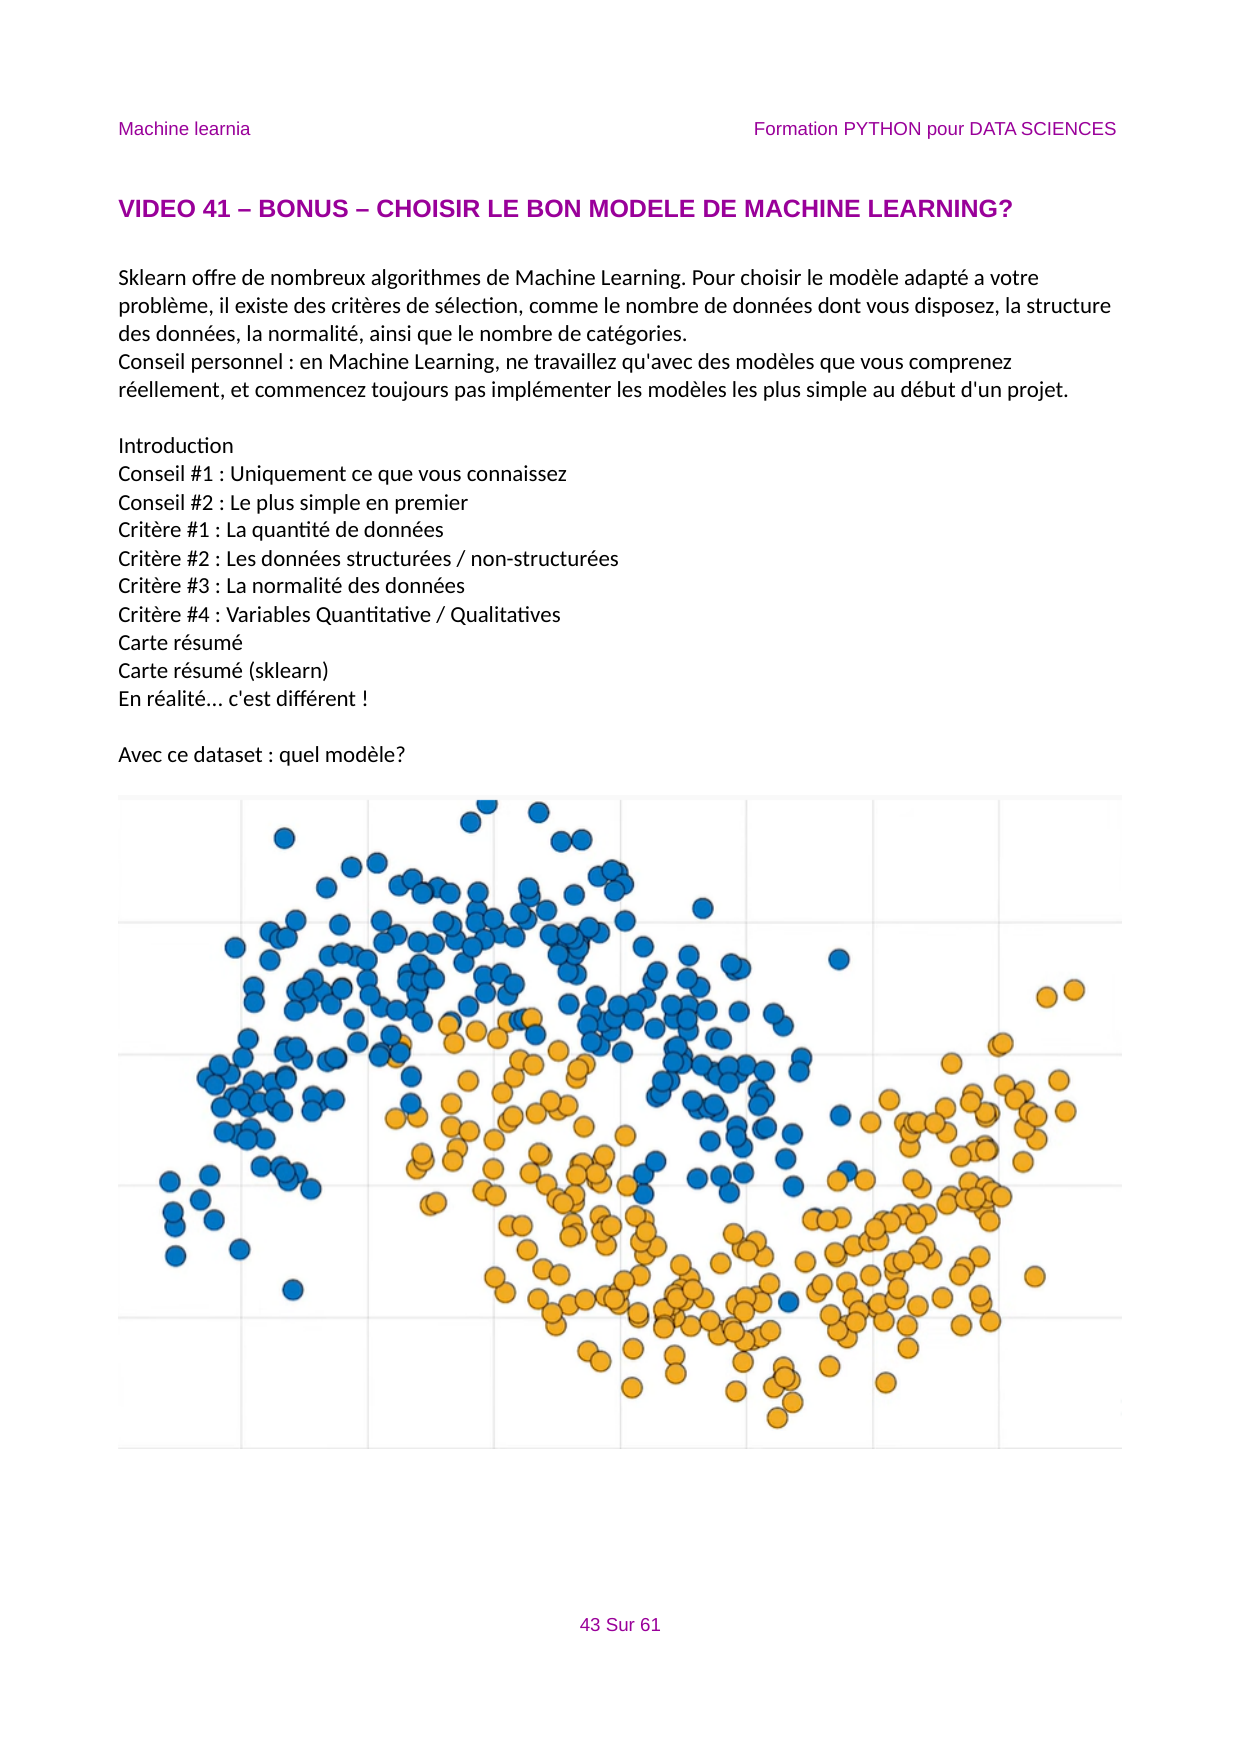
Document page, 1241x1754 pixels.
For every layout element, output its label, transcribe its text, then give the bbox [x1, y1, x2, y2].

text Introduction [118, 432, 1122, 459]
text Carte résumé [118, 628, 1122, 656]
text Critère #3 : La normalité des données [118, 572, 1122, 600]
text Sklearn offre de nombreux algorithmes de Machine Learning. Pour choisir le modèle adapté a votre problème, il existe des critères de sélection, comme le nombre de données dont vous disposez, la structure des données, la normalité, ainsi que le nombre de catégories. [118, 263, 1122, 347]
text Critère #4 : Variables Quantitative / Qualitatives [118, 600, 1122, 628]
text Conseil #2 : Le plus simple en premier [118, 488, 1122, 516]
text Conseil personnel : en Machine Learning, ne travaillez qu'avec des modèles que vous comprenez réellement, et commencez toujours pas implémenter les modèles les plus simple au début d'un projet. [118, 347, 1122, 403]
text En réalité... c'est différent ! [118, 684, 1122, 712]
text Avec ce dataset : quel modèle? [118, 740, 1122, 768]
picture [118, 795, 1122, 1449]
text Carte résumé (sklearn) [118, 656, 1122, 684]
text Critère #1 : La quantité de données [118, 516, 1122, 544]
text Conseil #1 : Uniquement ce que vous connaissez [118, 459, 1122, 488]
subtitle VIDEO 41 – BONUS – CHOISIR LE BON MODELE DE MACHINE LEARNING? [118, 194, 1122, 223]
text Critère #2 : Les données structurées / non-structurées [118, 544, 1122, 572]
